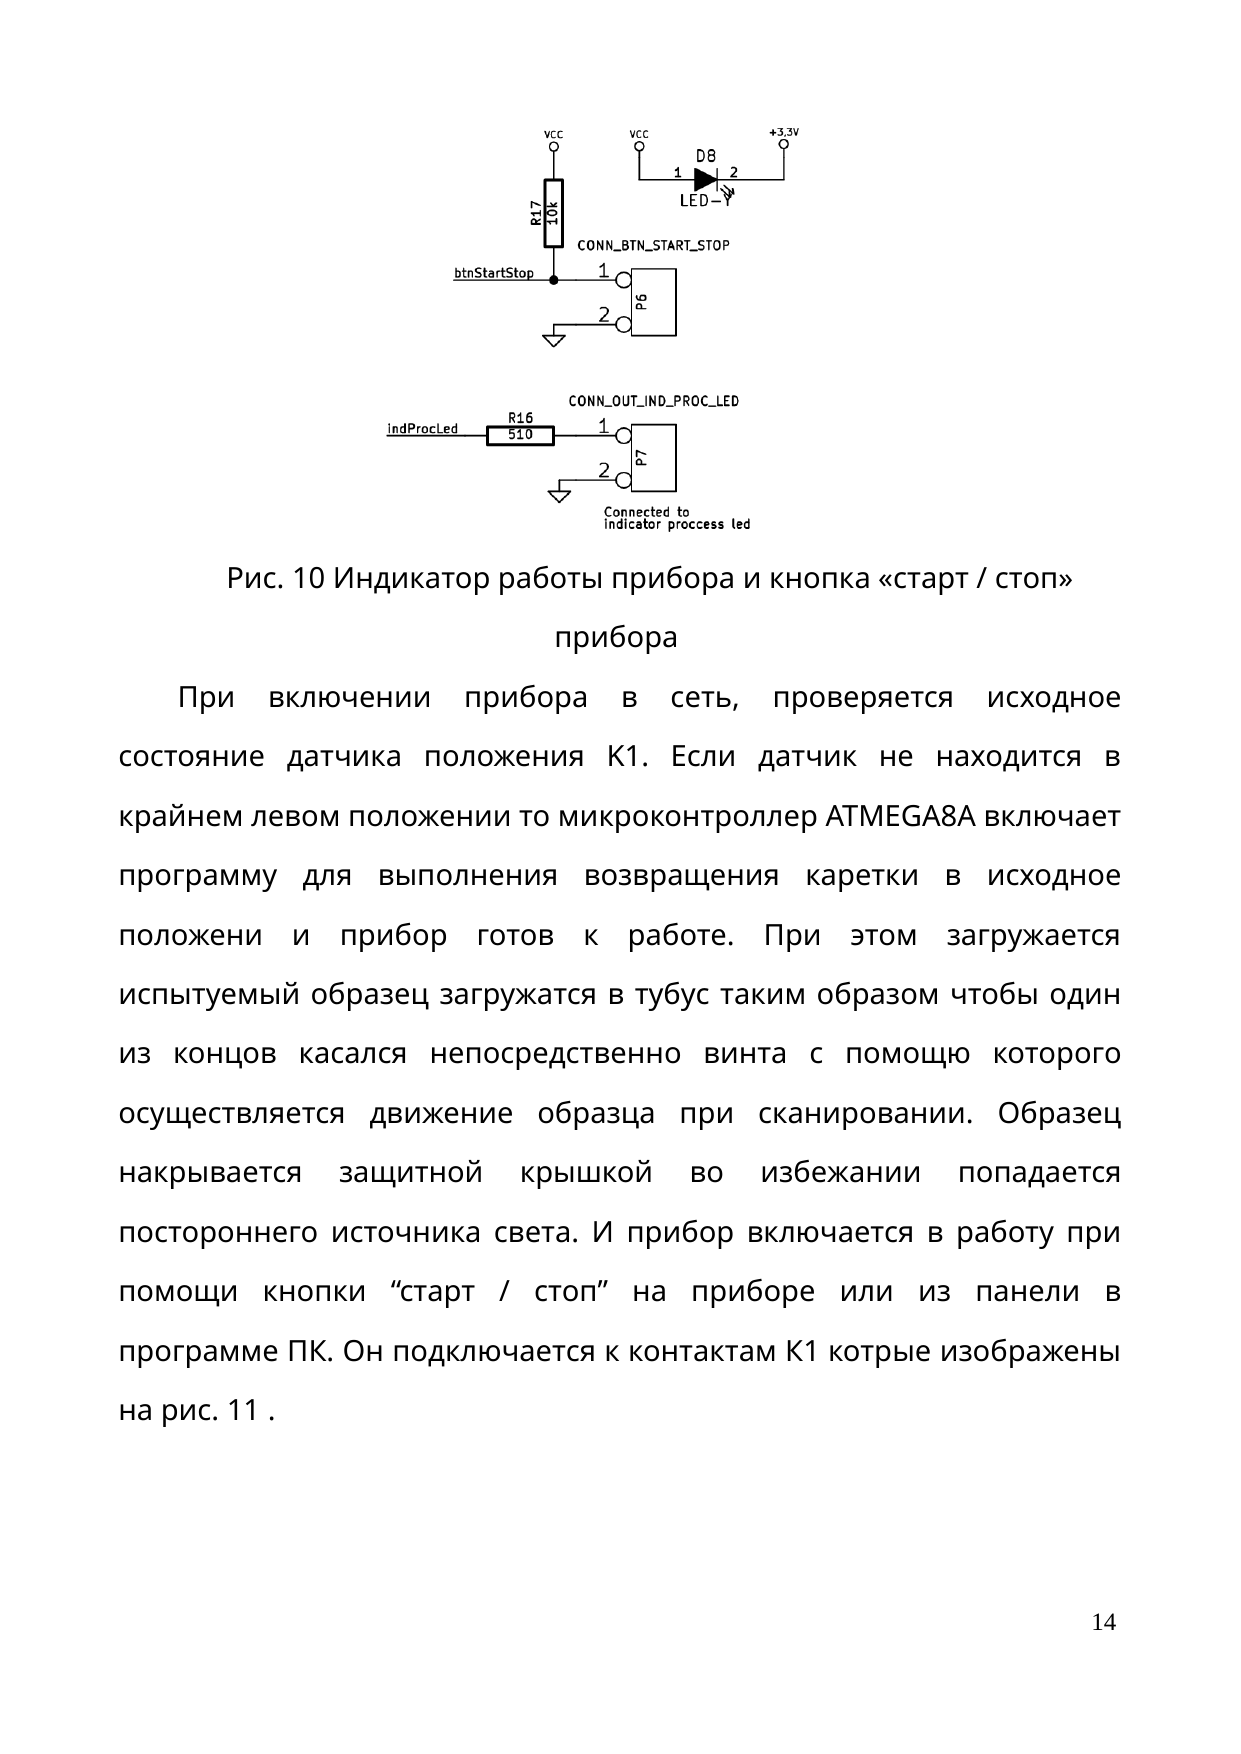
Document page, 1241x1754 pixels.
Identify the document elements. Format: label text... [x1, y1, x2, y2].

list При включении прибора в сеть, проверяется исходное состояние датчика положения K1. Если датчик не находится в крайнем левом положении то микроконтроллер ATMEGA8A включает программу для выполнения возвращения каретки в исходное положени и прибор готов к работе. При этом загружается испытуемый образец загружатся в тубус таким образом чтобы один из концов касался непосредственно винта с помощю которого осуществляется движение образца при сканировании. Образец накрывается защитной крышкой во избежании попадается постороннего источника света. И прибор включается в работу при помощи кнопки “старт / стоп” на приборе или из панели в программе ПК. Он подключается к контактам К1 котрые изображены на рис. 11 . [118, 676, 1122, 1429]
text Рис. 10 Индикатор работы прибора и кнопка «старт / стоп» прибора [118, 118, 1122, 656]
picture [378, 117, 803, 538]
